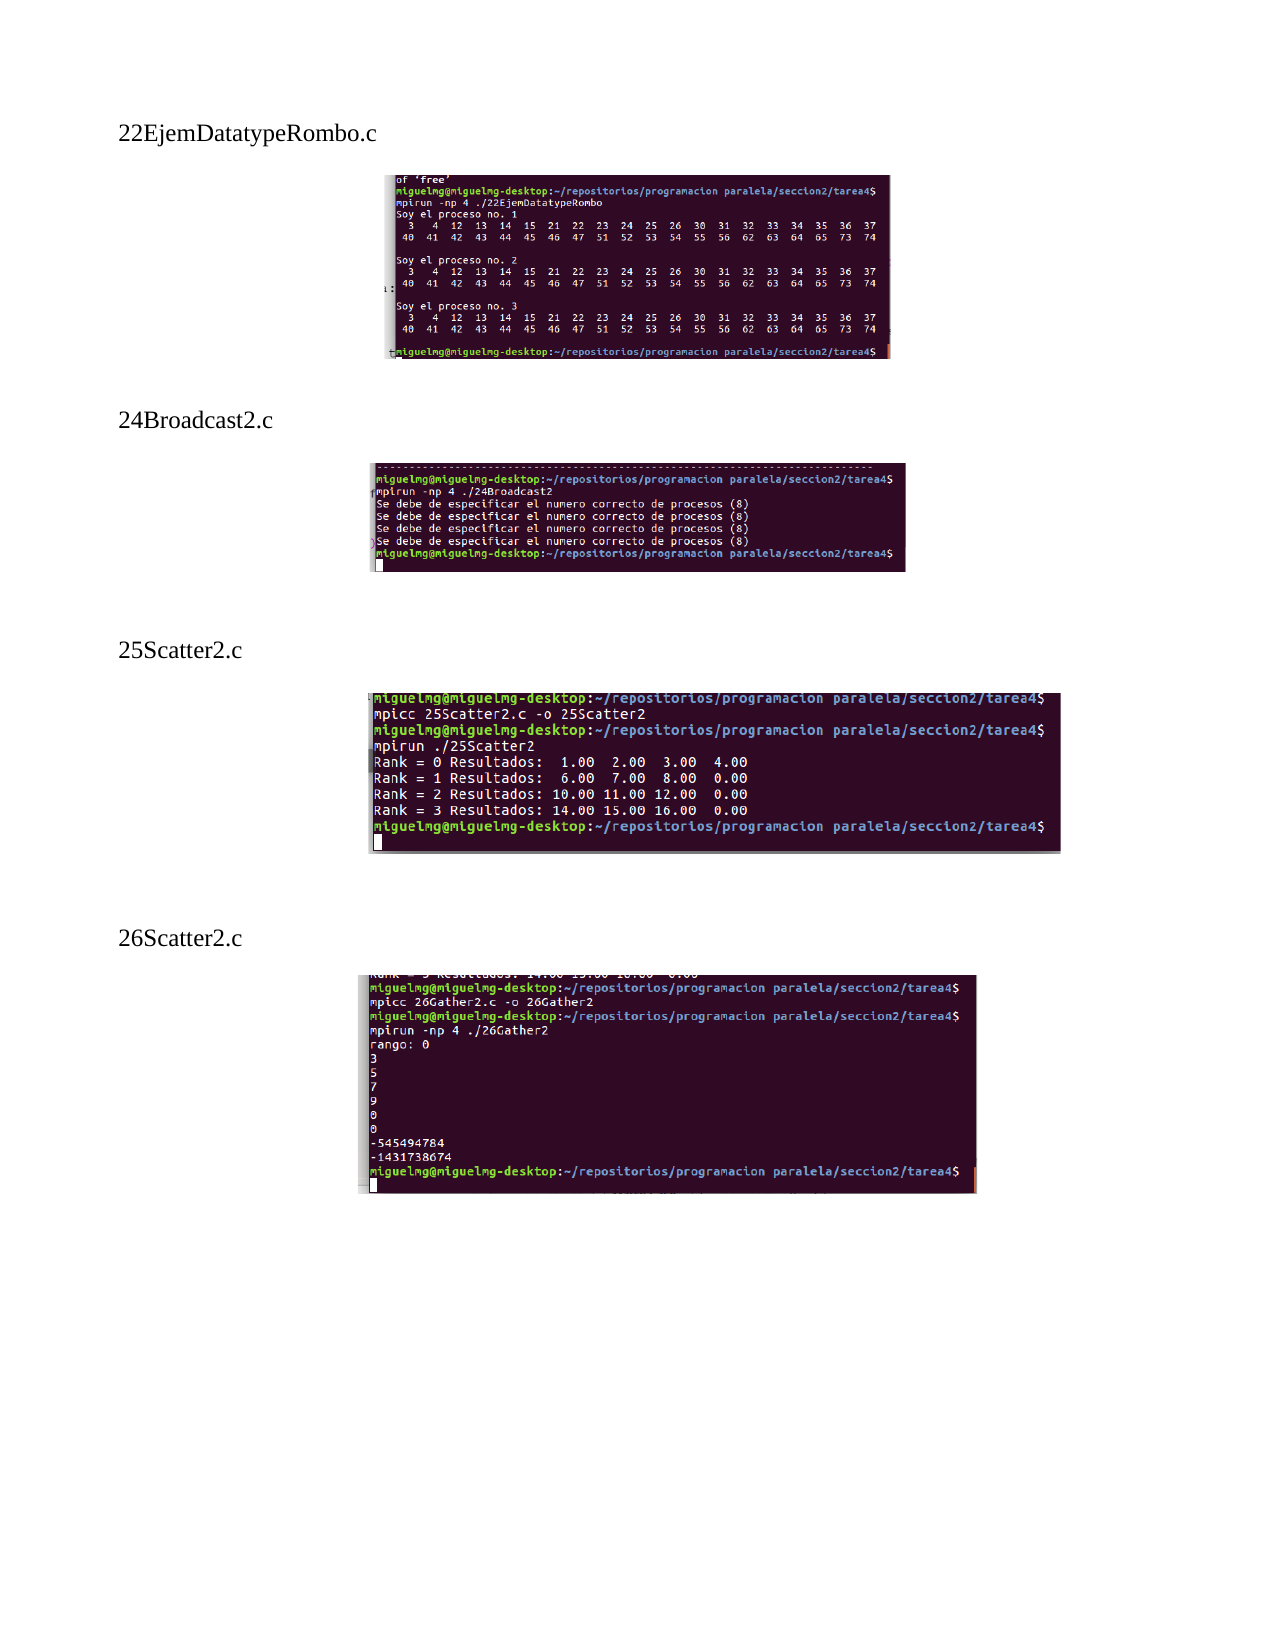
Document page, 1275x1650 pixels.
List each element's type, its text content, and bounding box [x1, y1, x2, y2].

picture [539, 472, 906, 572]
text 24Broadcast2.c [118, 406, 1157, 434]
picture [541, 175, 891, 359]
text 26Scatter2.c [118, 923, 1157, 952]
picture [357, 1163, 546, 1194]
text 22EjemDatatypeRombo.c [118, 118, 1157, 147]
picture [368, 837, 583, 854]
text 25Scatter2.c [118, 636, 1157, 664]
